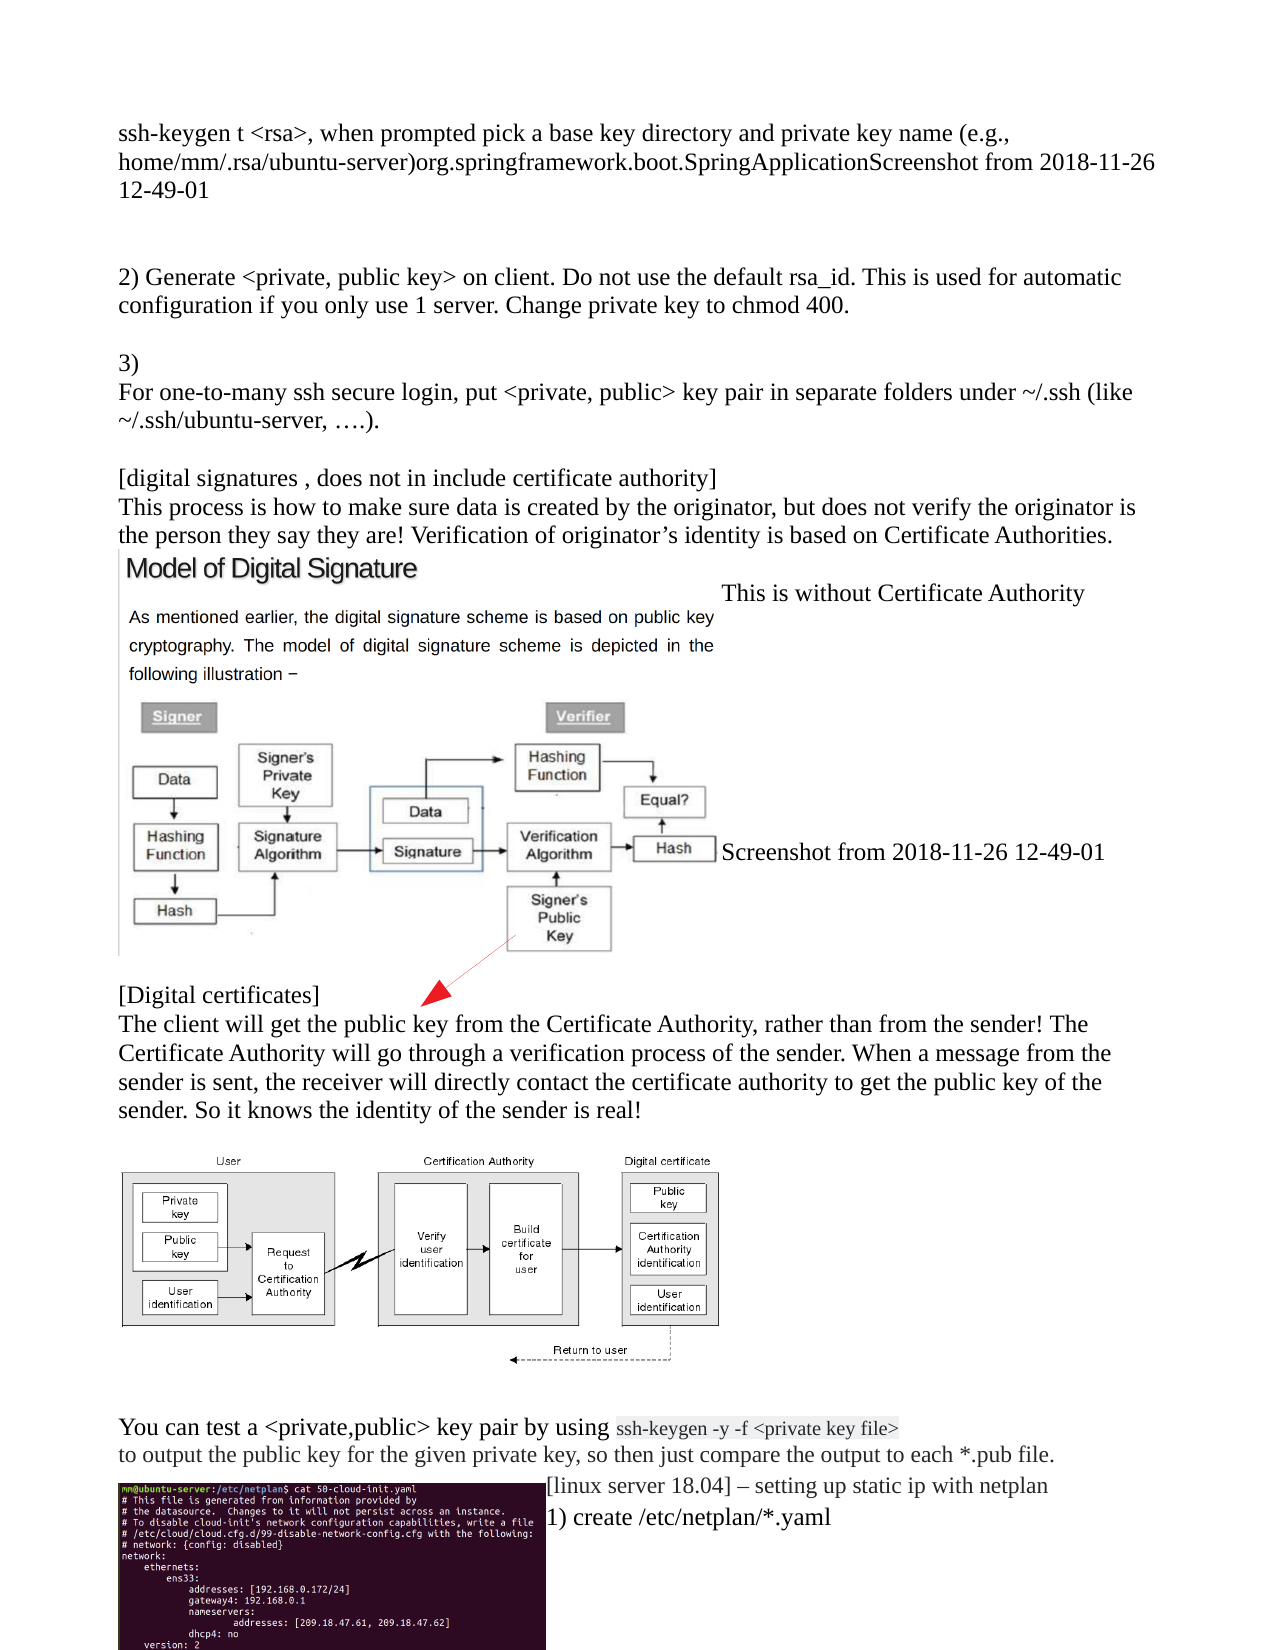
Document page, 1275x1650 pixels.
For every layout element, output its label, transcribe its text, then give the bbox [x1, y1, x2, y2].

picture [118, 549, 722, 956]
text [digital signatures , does not in include certificate authority] [118, 463, 1157, 492]
text 1) create /etc/netplan/*.yaml [546, 1502, 1157, 1531]
picture [118, 1483, 546, 1650]
picture [118, 1153, 722, 1367]
text This process is how to make sure data is created by the originator, but does not verify the originator is the person they say they are! Verification of originator’s identity is based on Certificate Authorities. [118, 492, 1157, 549]
text [Digital certificates] [118, 981, 1157, 1009]
text For one-to-many ssh secure login, put <private, public> key pair in separate folders under ~/.ssh (like ~/.ssh/ubuntu-server, ….). [118, 377, 1157, 434]
text Screenshot from 2018-11-26 12-49-01 [722, 837, 1157, 866]
text ssh-keygen t <rsa>, when prompted pick a base key directory and private key name (e.g., home/mm/.rsa/ubuntu-server)org.springframework.boot.SpringApplicationScreenshot from 2018-11-26 12-49-01 [118, 118, 1157, 204]
text You can test a <private,public> key pair by using ssh-keygen -y -f <private key file> [118, 1412, 1157, 1441]
text [linux server 18.04] – setting up static ip with netplan [118, 1472, 1157, 1498]
text to output the public key for the given private key, so then just compare the output to each *.pub file. [118, 1441, 1157, 1468]
text The client will get the public key from the Certificate Authority, rather than from the sender! The Certificate Authority will go through a verification process of the sender. When a message from the sender is sent, the receiver will directly contact the certificate authority to get the public key of the sender. So it knows the identity of the sender is real! [118, 1009, 1157, 1124]
text This is without Certificate Authority [722, 578, 1157, 607]
text 2) Generate <private, public key> on client. Do not use the default rsa_id. This is used for automatic configuration if you only use 1 server. Change private key to chmod 400. [118, 262, 1157, 319]
text 3) [118, 348, 1157, 377]
